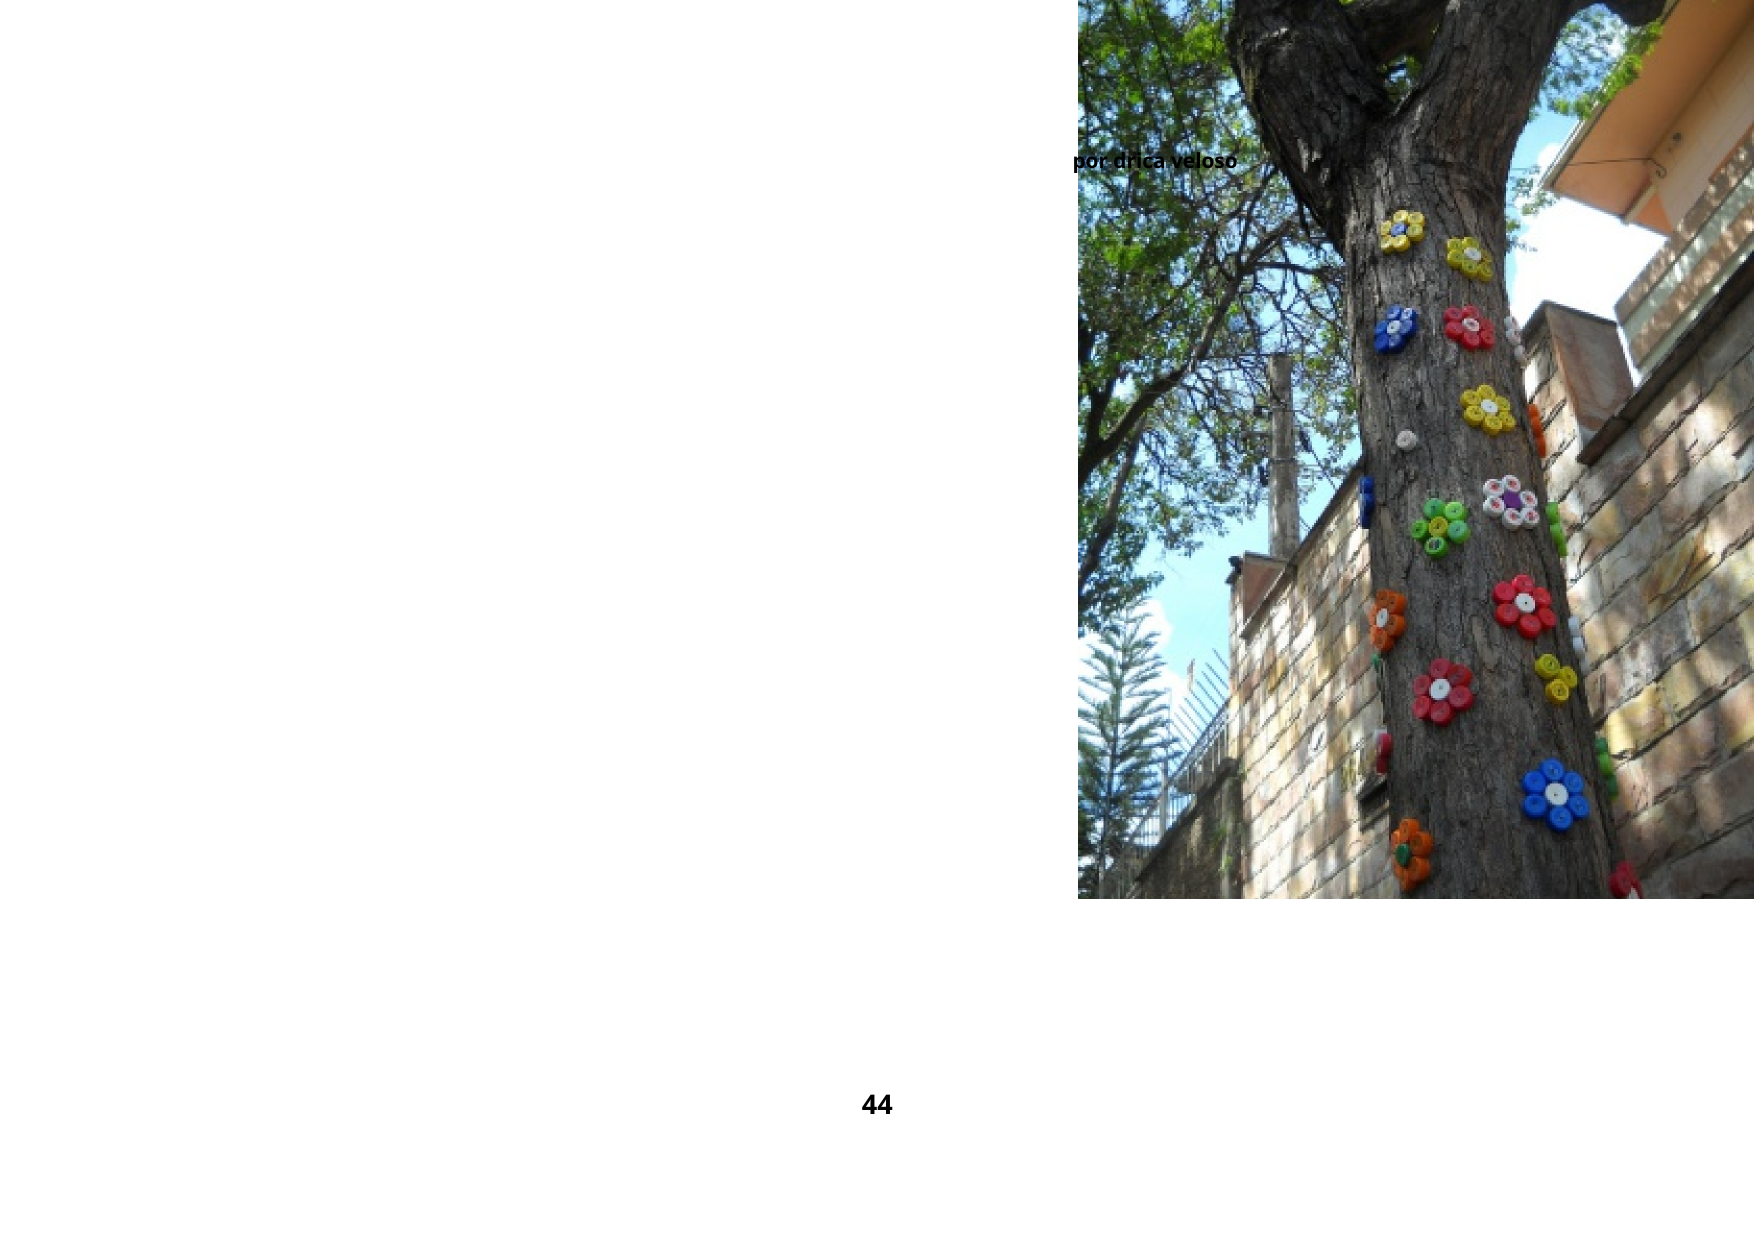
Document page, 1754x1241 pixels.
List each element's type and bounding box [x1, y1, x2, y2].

picture [1078, 0, 1754, 899]
